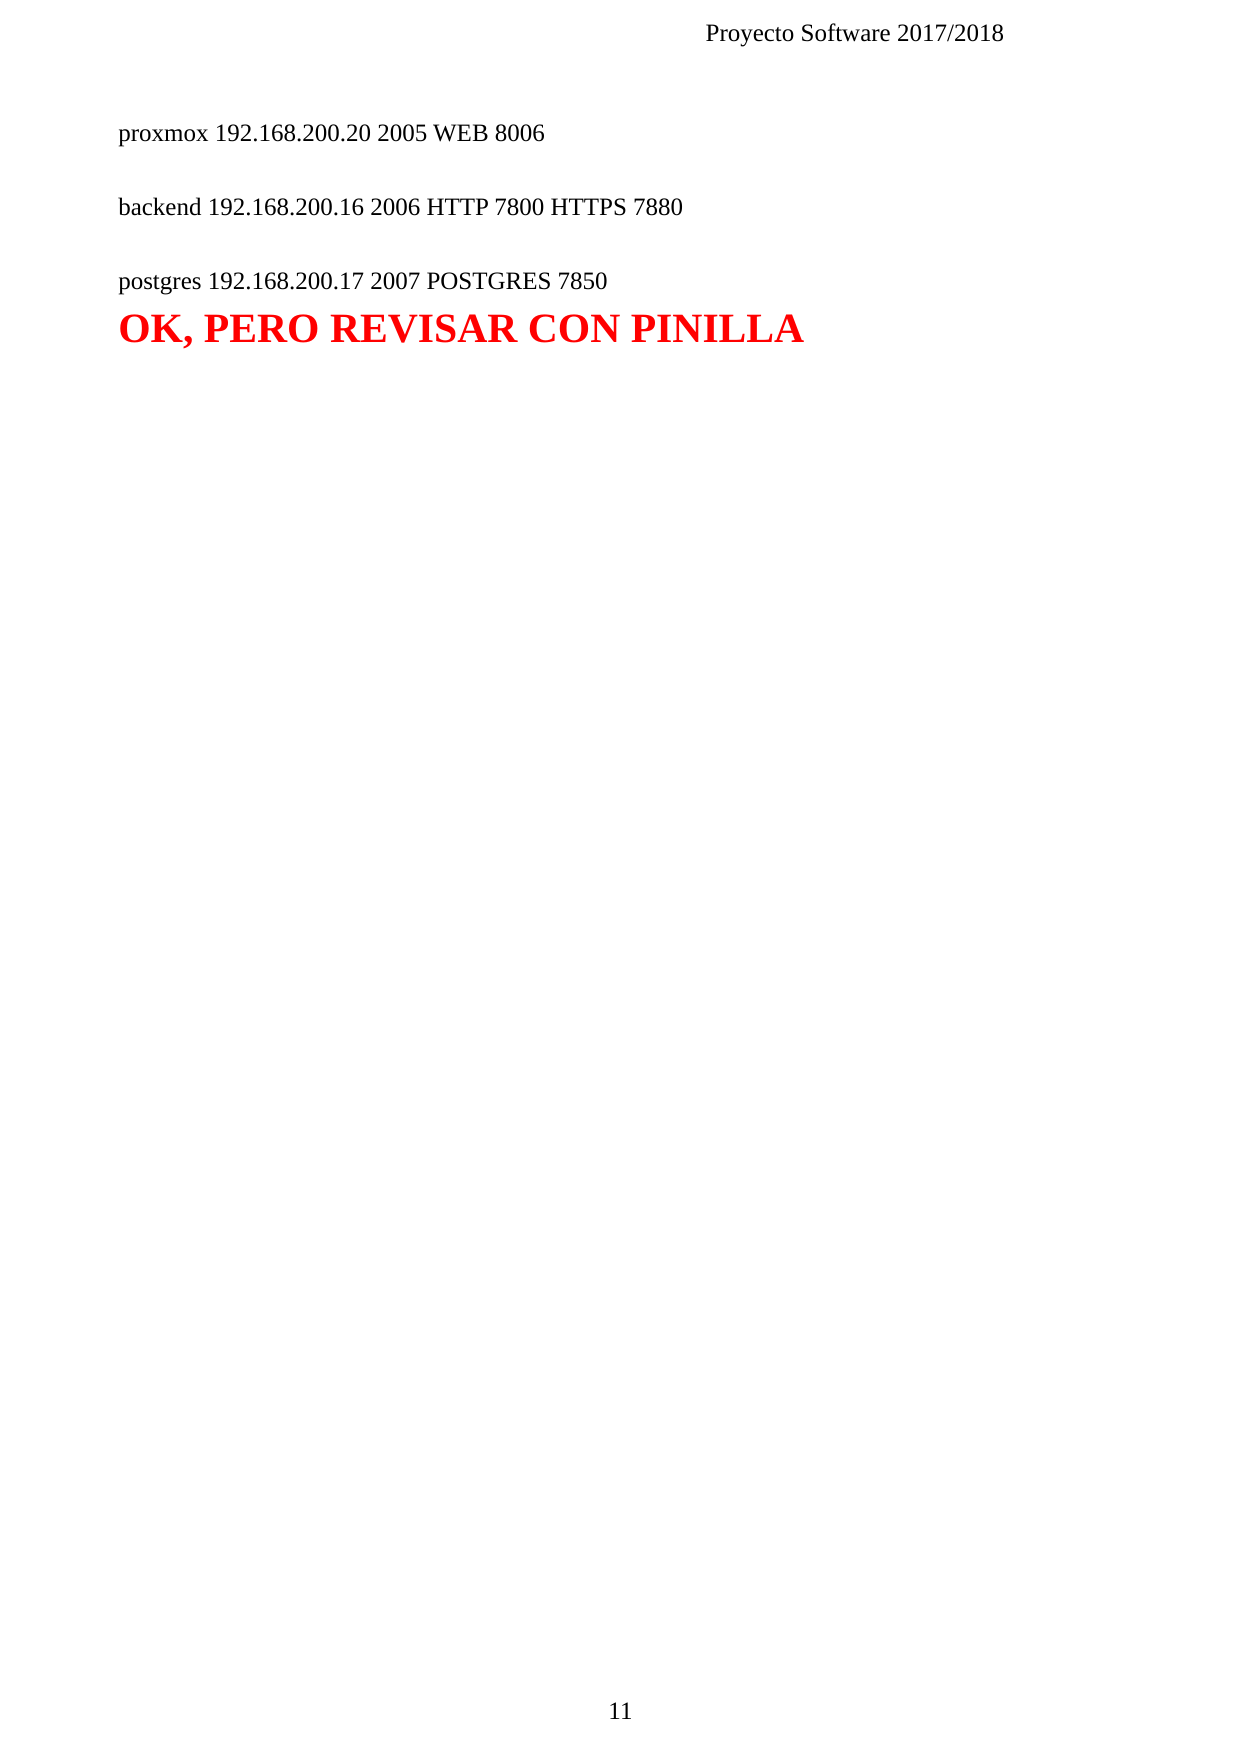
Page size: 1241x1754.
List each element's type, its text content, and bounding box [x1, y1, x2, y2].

text postgres 192.168.200.17 2007 POSTGRES 7850 [118, 266, 1122, 295]
text OK, PERO REVISAR CON PINILLA [118, 303, 1122, 351]
text proxmox 192.168.200.20 2005 WEB 8006 [118, 118, 1122, 147]
text backend 192.168.200.16 2006 HTTP 7800 HTTPS 7880 [118, 192, 1122, 221]
